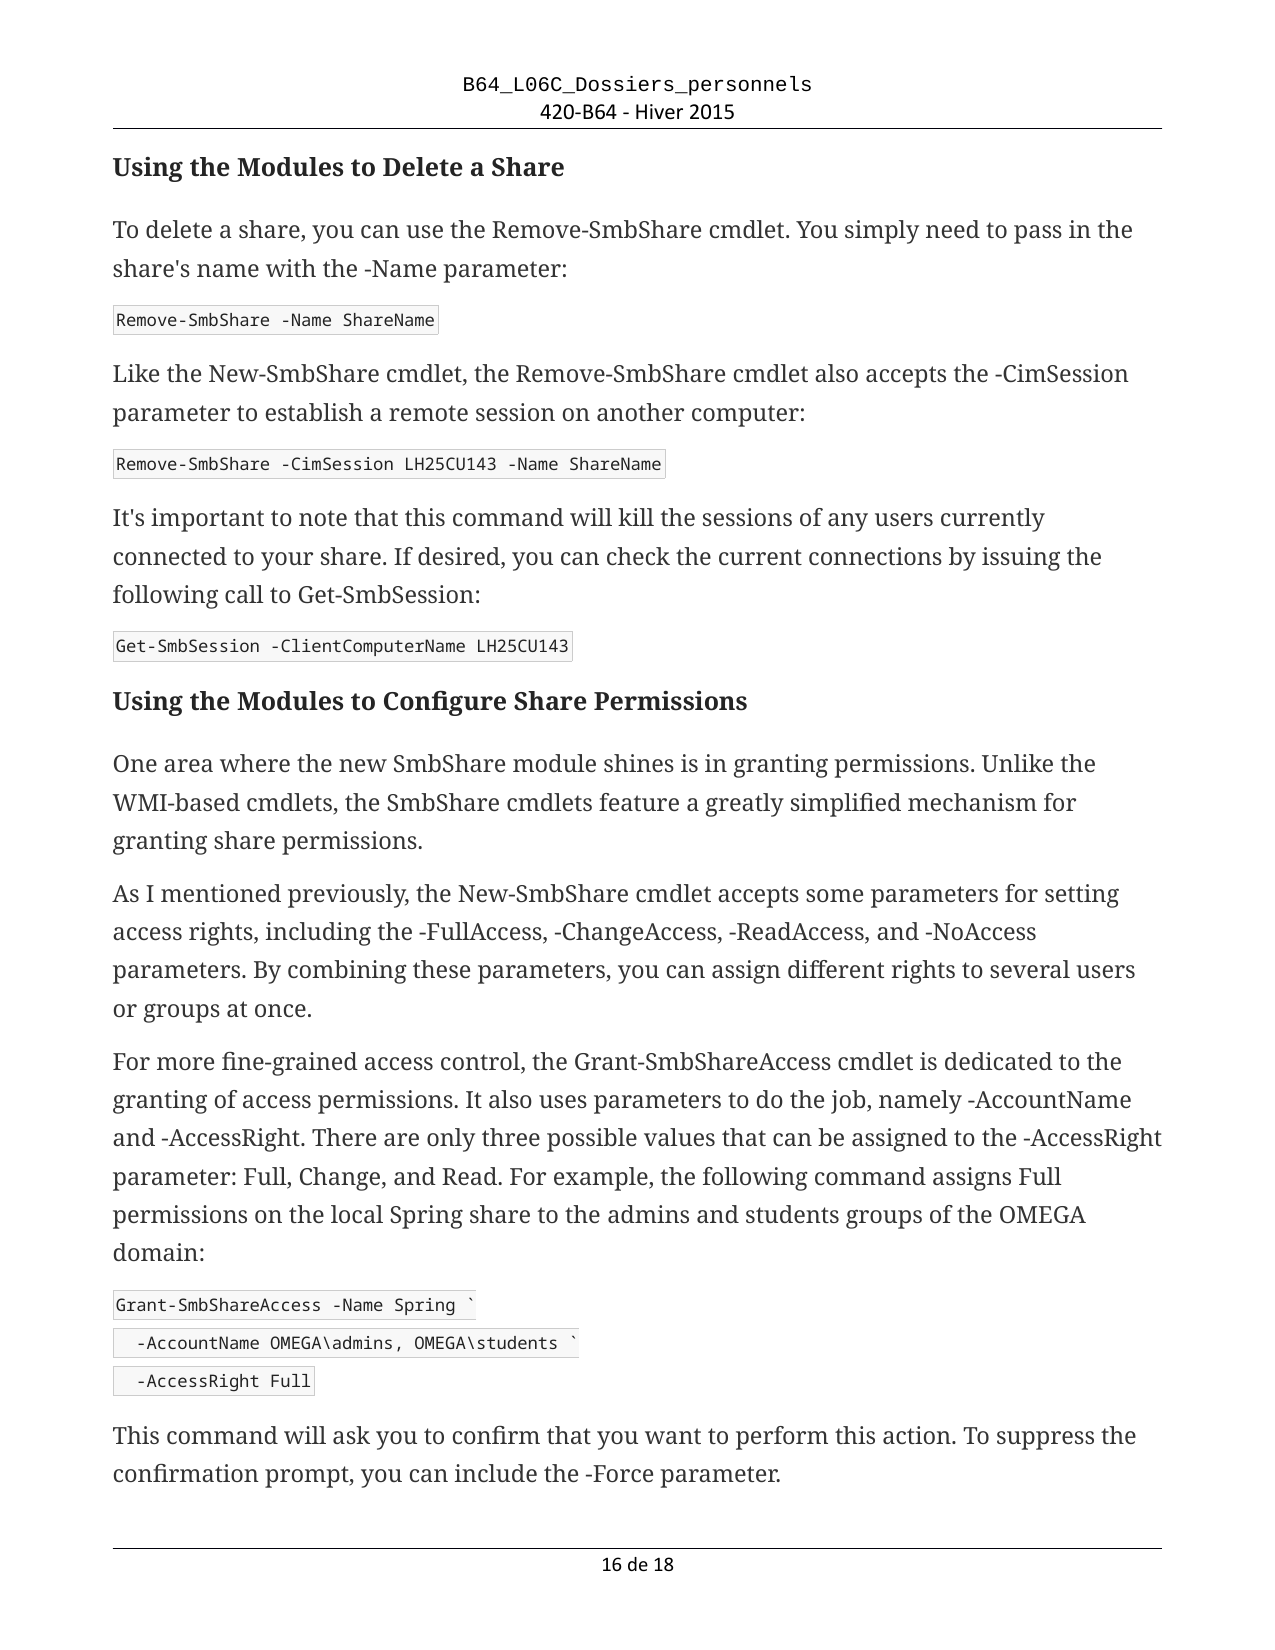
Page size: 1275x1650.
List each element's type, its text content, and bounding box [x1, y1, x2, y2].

text This command will ask you to confirm that you want to perform this action. To suppress the confirmation prompt, you can include the -Force parameter. [112, 1419, 1162, 1489]
text To delete a share, you can use the Remove-SmbShare cmdlet. You simply need to pass in the share's name with the -Name parameter: [112, 213, 1162, 284]
text Remove-SmbShare -CimSession LH25CU143 -Name ShareName [114, 450, 665, 478]
text Get-SmbSession -ClientComputerName LH25CU143 [114, 632, 572, 661]
text For more fine-grained access control, the Grant-SmbShareAccess cmdlet is dedicated to the granting of access permissions. It also uses parameters to do the job, namely -AccountName and -AccessRight. There are only three possible values that can be assigned to the -AccessRight parameter: Full, Change, and Read. For example, the following command assigns Full permissions on the local Spring share to the admins and students groups of the OMEGA domain: [112, 1045, 1162, 1269]
text [573, 631, 1162, 661]
text As I mentioned previously, the New-SmbShare cmdlet accepts some parameters for setting access rights, including the -FullAccess, -ChangeAccess, -ReadAccess, and -NoAccess parameters. By combining these parameters, you can assign different rights to several users or groups at once. [112, 877, 1162, 1024]
subtitle Using the Modules to Delete a Share [112, 150, 1162, 184]
text Grant-SmbShareAccess -Name Spring ` -AccountName OMEGA\admins, OMEGA\students ` -AccessRight Full [112, 1290, 1162, 1396]
text [439, 305, 1162, 334]
text Remove-SmbShare -Name ShareName [114, 306, 438, 334]
subtitle Using the Modules to Configure Share Permissions [112, 684, 1162, 718]
text Like the New-SmbShare cmdlet, the Remove-SmbShare cmdlet also accepts the -CimSession parameter to establish a remote session on another computer: [112, 358, 1162, 428]
text It's important to note that this command will kill the sessions of any users currently connected to your share. If desired, you can check the current connections by issuing the following call to Get-SmbSession: [112, 502, 1162, 610]
text [666, 449, 1162, 478]
text One area where the new SmbShare module shines is in granting permissions. Unlike the WMI-based cmdlets, the SmbShare cmdlets feature a greatly simplified mechanism for granting share permissions. [112, 748, 1162, 856]
